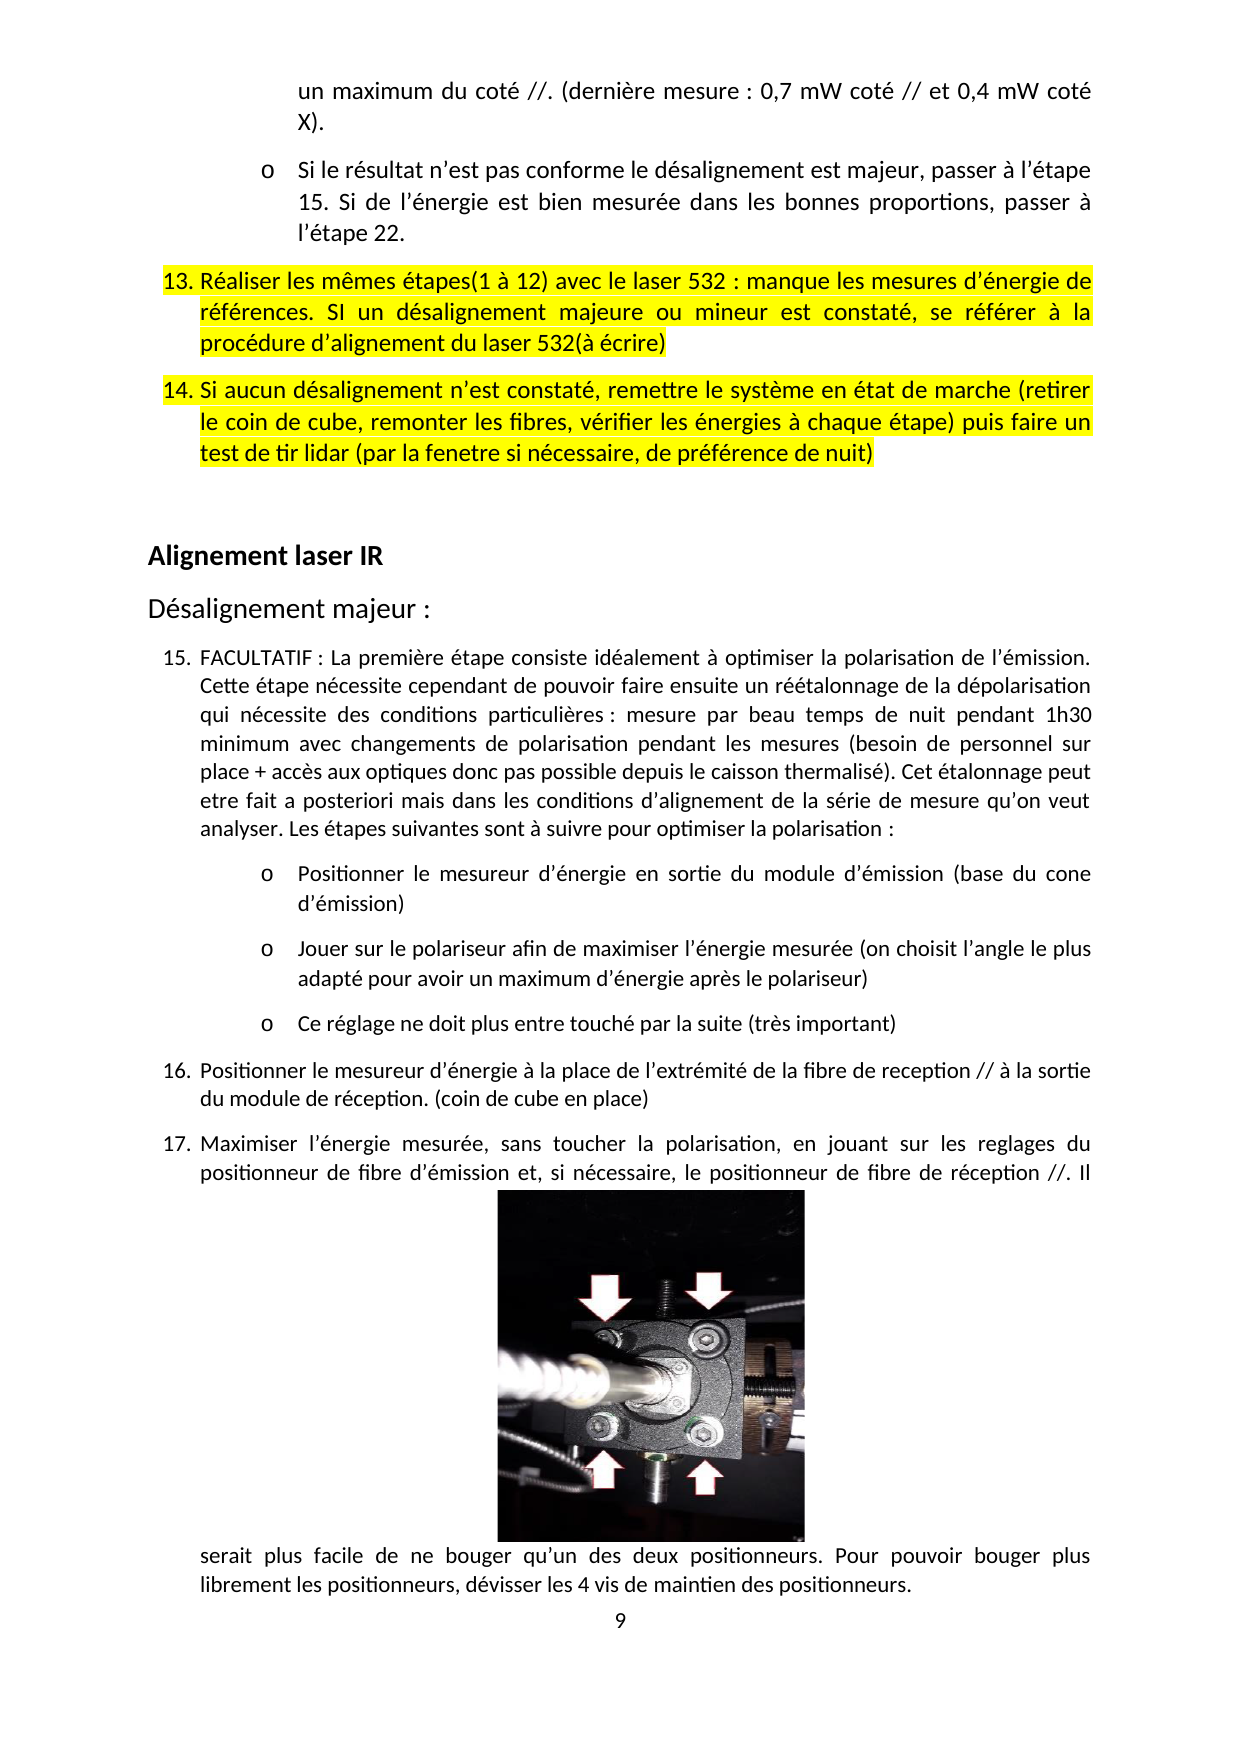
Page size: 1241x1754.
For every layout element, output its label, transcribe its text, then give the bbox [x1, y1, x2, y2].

list FACULTATIF : La première étape consiste idéalement à optimiser la polarisation de l’émission. Cette étape nécessite cependant de pouvoir faire ensuite un réétalonnage de la dépolarisation qui nécessite des conditions particulières : mesure par beau temps de nuit pendant 1h30 minimum avec changements de polarisation pendant les mesures (besoin de personnel sur place + accès aux optiques donc pas possible depuis le caisson thermalisé). Cet étalonnage peut etre fait a posteriori mais dans les conditions d’alignement de la série de mesure qu’on veut analyser. Les étapes suivantes sont à suivre pour optimiser la polarisation : [162, 643, 1093, 842]
text Alignement laser IR [148, 537, 1093, 573]
list Si le résultat n’est pas conforme le désalignement est majeur, passer à l’étape 15. Si de l’énergie est bien mesurée dans les bonnes proportions, passer à l’étape 22. [260, 154, 1093, 248]
text Désalignement majeur : [148, 590, 1093, 626]
list Jouer sur le polariseur afin de maximiser l’énergie mesurée (on choisit l’angle le plus adapté pour avoir un maximum d’énergie après le polariseur) [260, 934, 1093, 992]
list un maximum du coté //. (dernière mesure : 0,7 mW coté // et 0,4 mW coté X). [260, 75, 1093, 137]
list Positionner le mesureur d’énergie à la place de l’extrémité de la fibre de reception // à la sortie du module de réception. (coin de cube en place) [162, 1056, 1093, 1112]
list Réaliser les mêmes étapes(1 à 12) avec le laser 532 : manque les mesures d’énergie de références. SI un désalignement majeure ou mineur est constaté, se référer à la procédure d’alignement du laser 532(à écrire) [162, 265, 1093, 357]
list Si aucun désalignement n’est constaté, remettre le système en état de marche (retirer le coin de cube, remonter les fibres, vérifier les énergies à chaque étape) puis faire un test de tir lidar (par la fenetre si nécessaire, de préférence de nuit) [162, 374, 1093, 467]
list Ce réglage ne doit plus entre touché par la suite (très important) [260, 1009, 1093, 1038]
list Positionner le mesureur d’énergie en sortie du module d’émission (base du cone d’émission) [260, 859, 1093, 917]
list Maximiser l’énergie mesurée, sans toucher la polarisation, en jouant sur les reglages du positionneur de fibre d’émission et, si nécessaire, le positionneur de fibre de réception //. Il serait plus facile de ne bouger qu’un des deux positionneurs. Pour pouvoir bouger plus librement les positionneurs, dévisser les 4 vis de maintien des positionneurs. [162, 1129, 1093, 1598]
